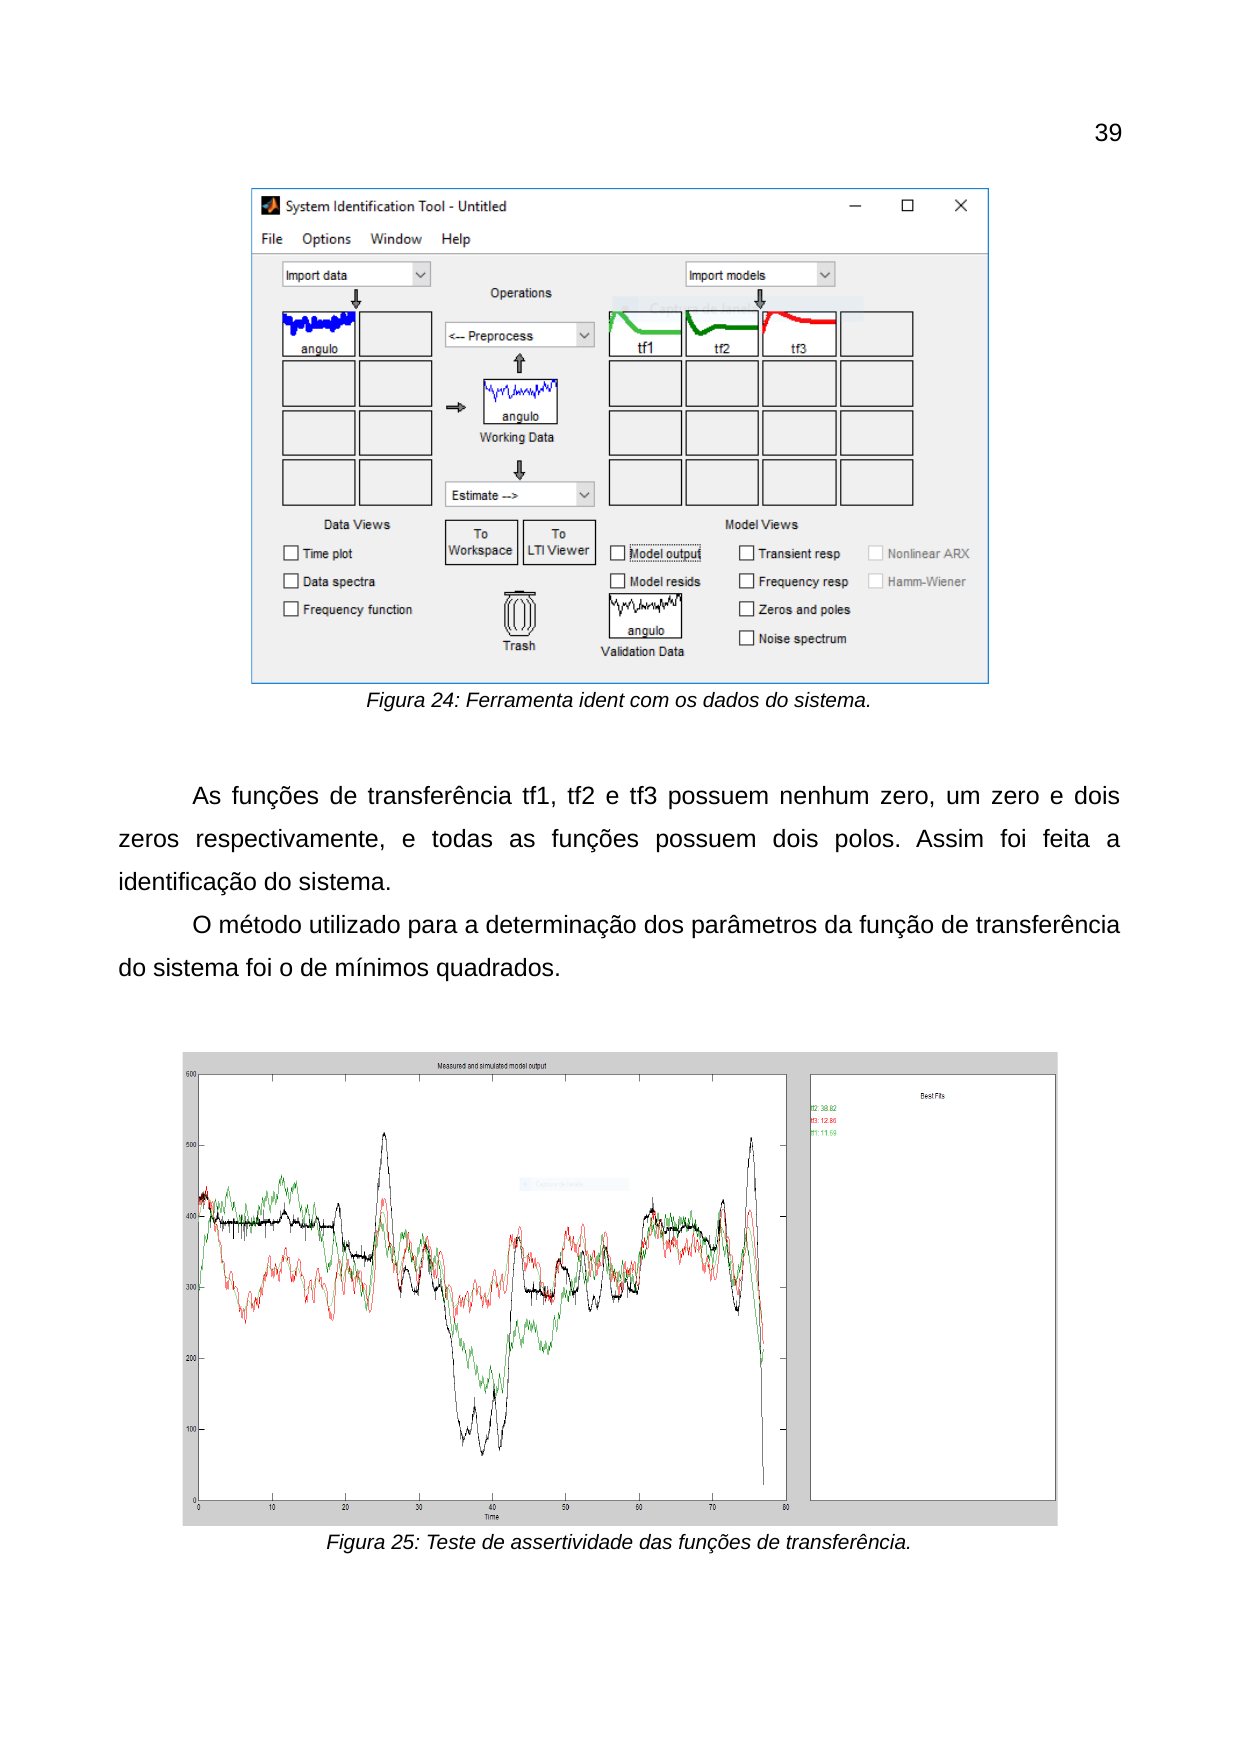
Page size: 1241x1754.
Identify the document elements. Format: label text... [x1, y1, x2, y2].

picture [182, 1052, 1058, 1526]
picture [251, 188, 989, 684]
text Figura 25: Teste de assertividade das funções de transferência. [183, 1526, 1058, 1554]
text Figura 24: Ferramenta ident com os dados do sistema. [251, 684, 989, 712]
text As funções de transferência tf1, tf2 e tf3 possuem nenhum zero, um zero e dois zeros respectivamente, e todas as funções possuem dois polos. Assim foi feita a identificação do sistema. [118, 781, 1122, 896]
text O método utilizado para a determinação dos parâmetros da função de transferência do sistema foi o de mínimos quadrados. [118, 910, 1122, 982]
